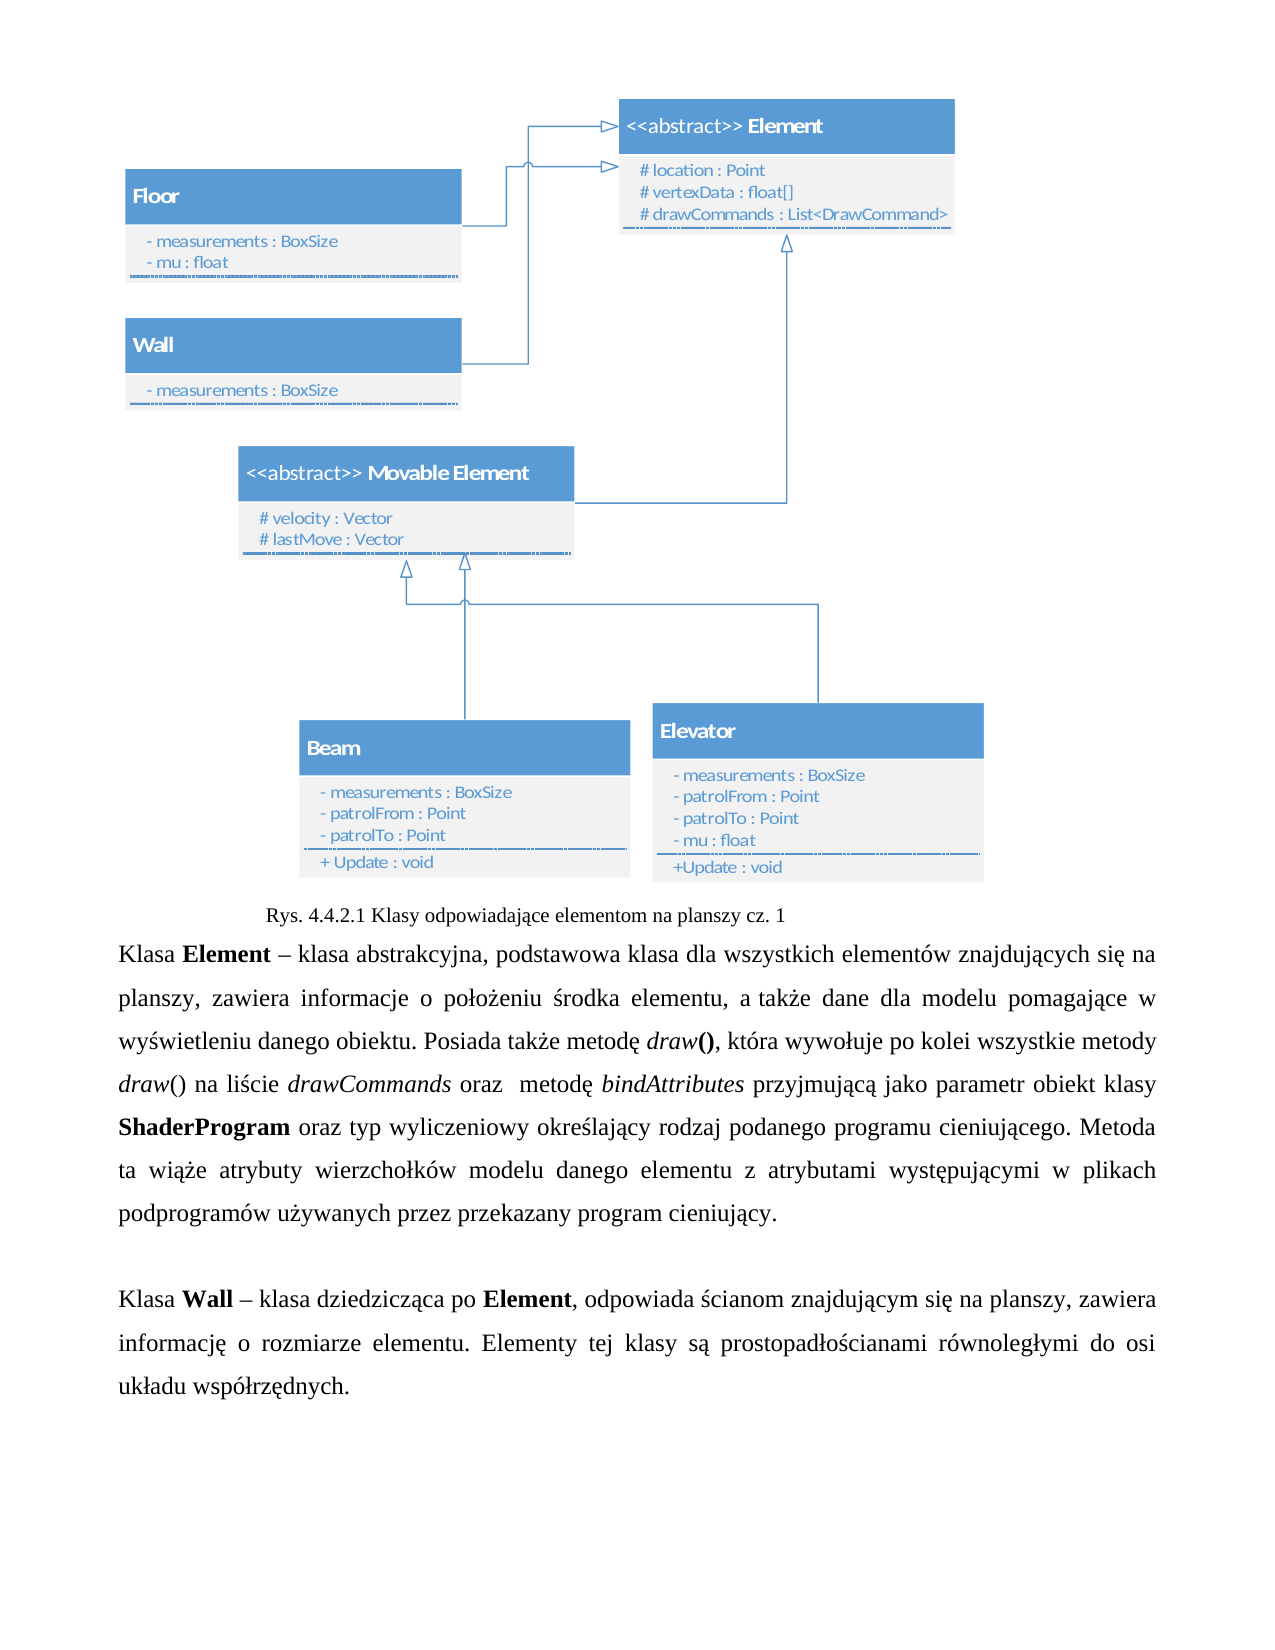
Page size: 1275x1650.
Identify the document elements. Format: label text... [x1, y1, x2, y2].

text Rys. 4.4.2.1 Klasy odpowiadające elementom na planszy cz. 1 [118, 903, 1157, 927]
text Klasa Element – klasa abstrakcyjna, podstawowa klasa dla wszystkich elementów znajdujących się na planszy, zawiera informacje o położeniu środka elementu, a także dane dla modelu pomagające w wyświetleniu danego obiektu. Posiada także metodę draw(), która wywołuje po kolei wszystkie metody draw() na liście drawCommands oraz metodę bindAttributes przyjmującą jako parametr obiekt klasy ShaderProgram oraz typ wyliczeniowy określający rodzaj podanego programu cieniującego. Metoda ta wiąże atrybuty wierzchołków modelu danego elementu z atrybutami występującymi w plikach podprogramów używanych przez przekazany program cieniujący. [118, 939, 1157, 1227]
text Klasa Wall – klasa dziedzicząca po Element, odpowiada ścianom znajdującym się na planszy, zawiera informację o rozmiarze elementu. Elementy tej klasy są prostopadłościanami równoległymi do osi układu współrzędnych. [118, 1284, 1157, 1399]
